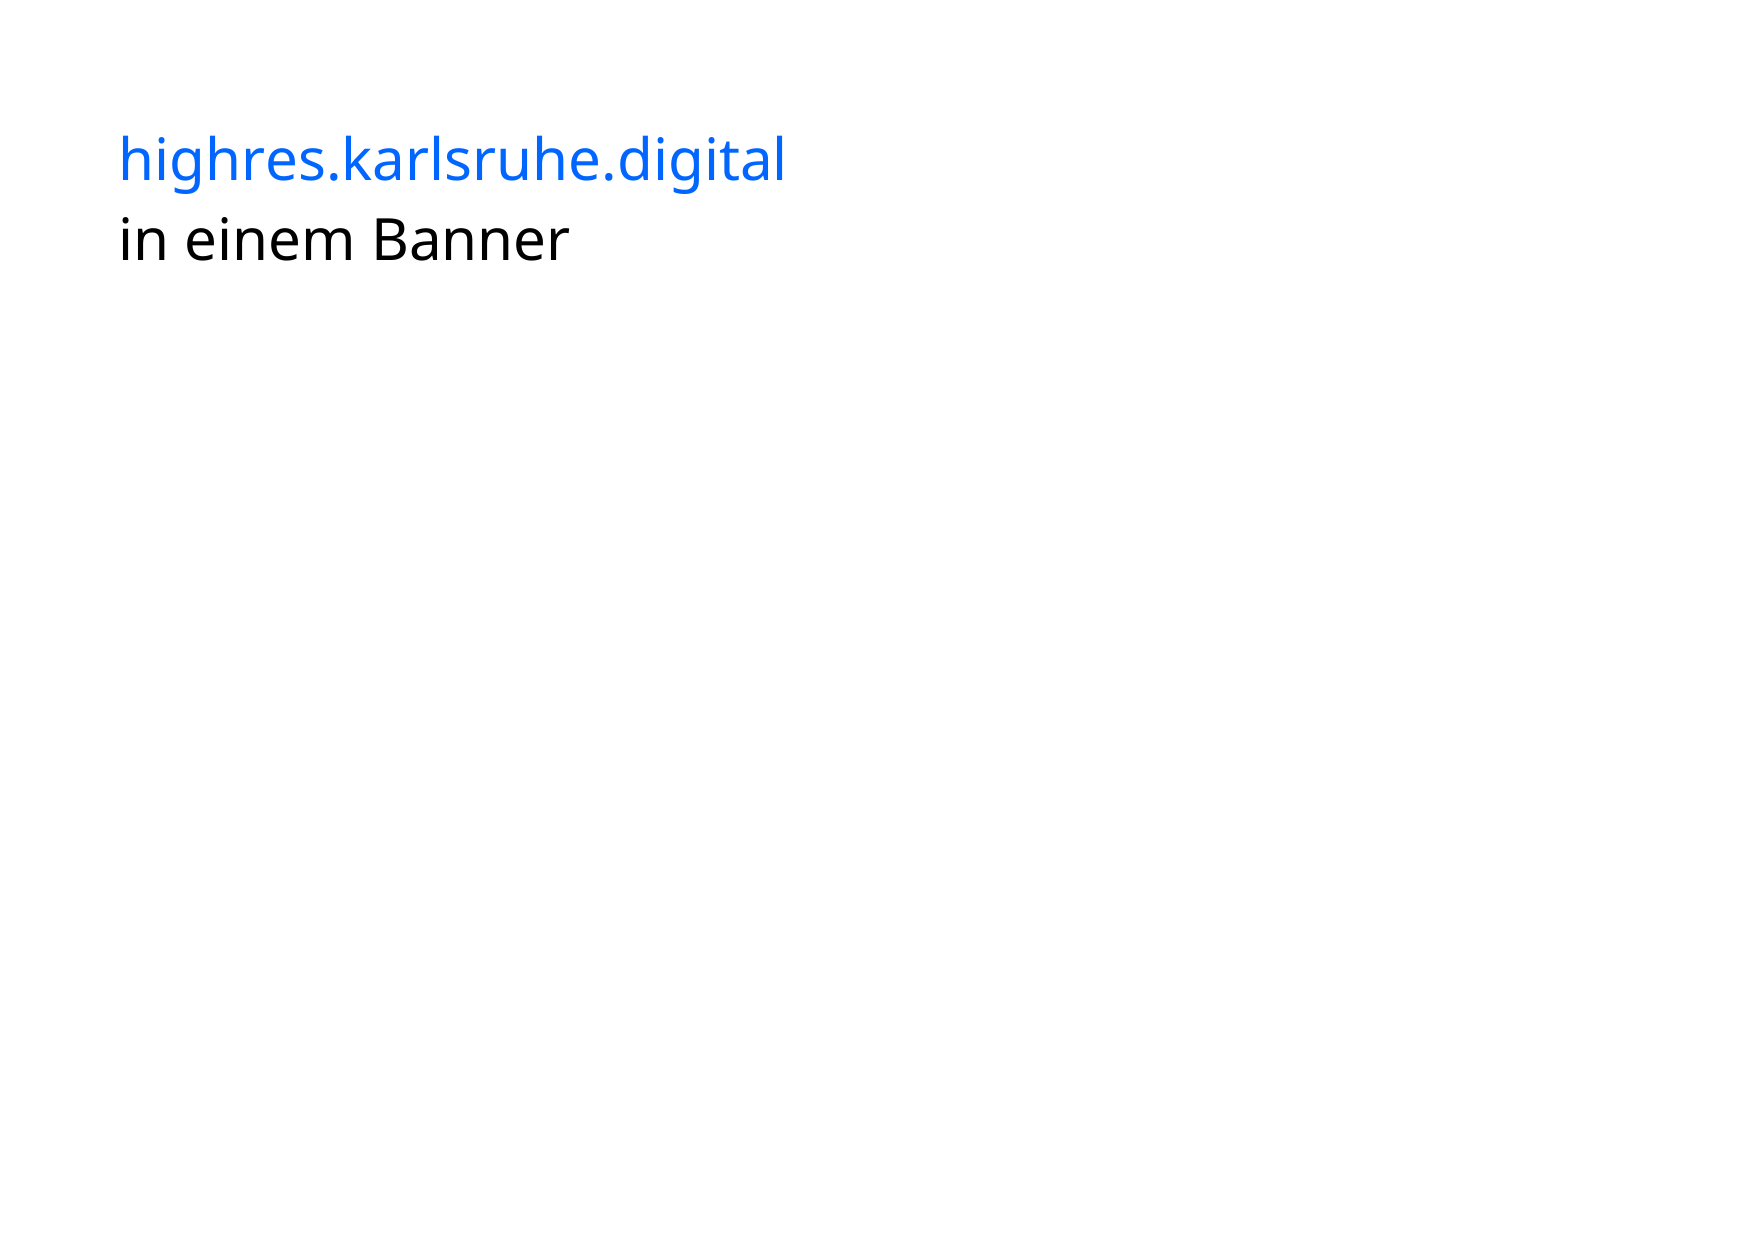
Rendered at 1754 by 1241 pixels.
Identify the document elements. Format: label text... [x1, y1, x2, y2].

text highres.karlsruhe.digital [118, 118, 1636, 198]
text in einem Banner [118, 198, 1636, 277]
